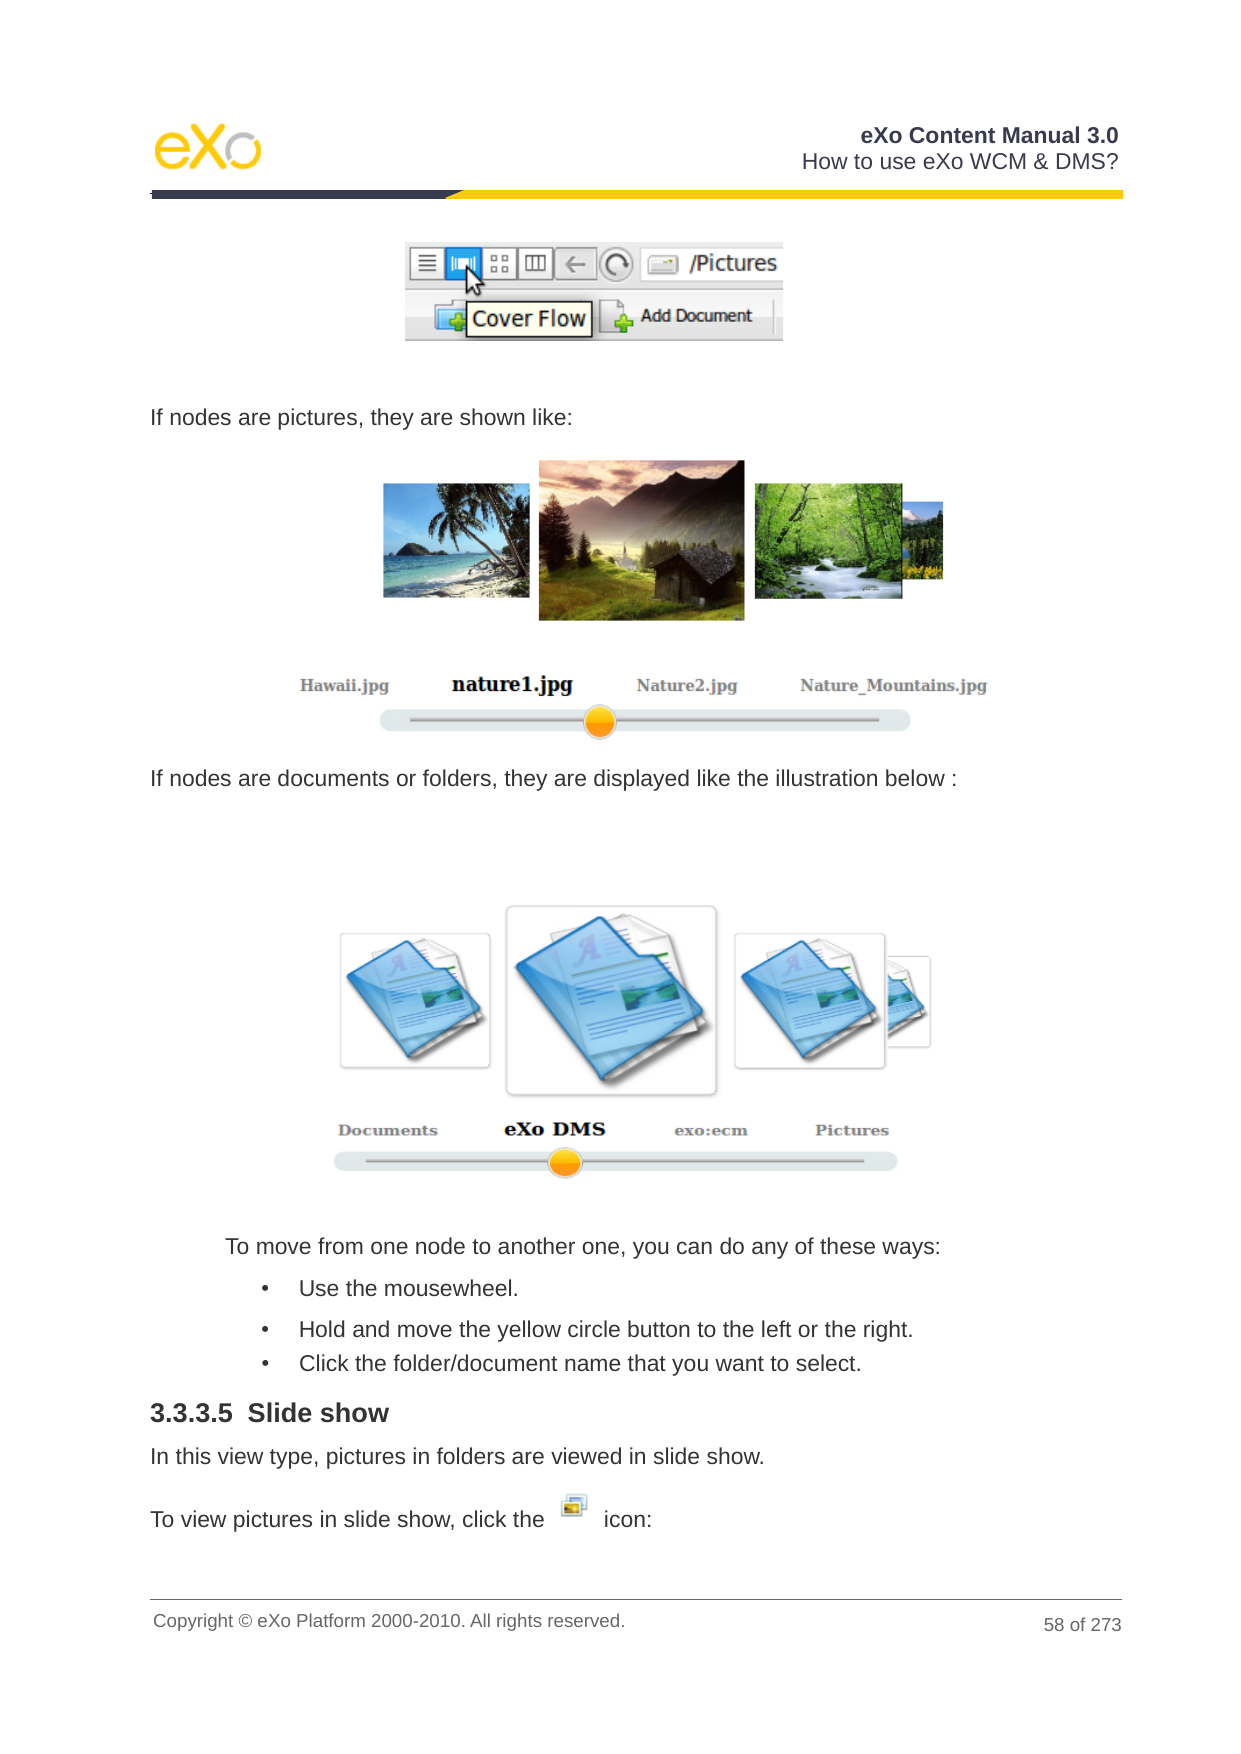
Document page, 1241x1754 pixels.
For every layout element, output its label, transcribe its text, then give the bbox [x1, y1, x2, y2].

list Use the mousewheel. [261, 1274, 1122, 1301]
list Hold and move the yellow circle button to the left or the right. [261, 1316, 1122, 1342]
picture [405, 242, 784, 341]
picture [151, 190, 1124, 199]
picture [558, 1491, 590, 1520]
text If nodes are pictures, they are shown like: [150, 404, 1122, 431]
picture [272, 441, 999, 758]
text To view pictures in slide show, click the icon: [150, 1484, 1122, 1532]
picture [266, 888, 979, 1185]
picture [155, 123, 262, 170]
list Click the folder/document name that you want to select. [261, 1350, 1122, 1376]
text If nodes are documents or folders, they are displayed like the illustration below : [150, 453, 1122, 791]
text In this view type, pictures in folders are viewed in slide show. [150, 1443, 1122, 1469]
subtitle Slide show [150, 1397, 1122, 1428]
list To move from one node to another one, you can do any of these ways: [187, 1233, 1122, 1259]
